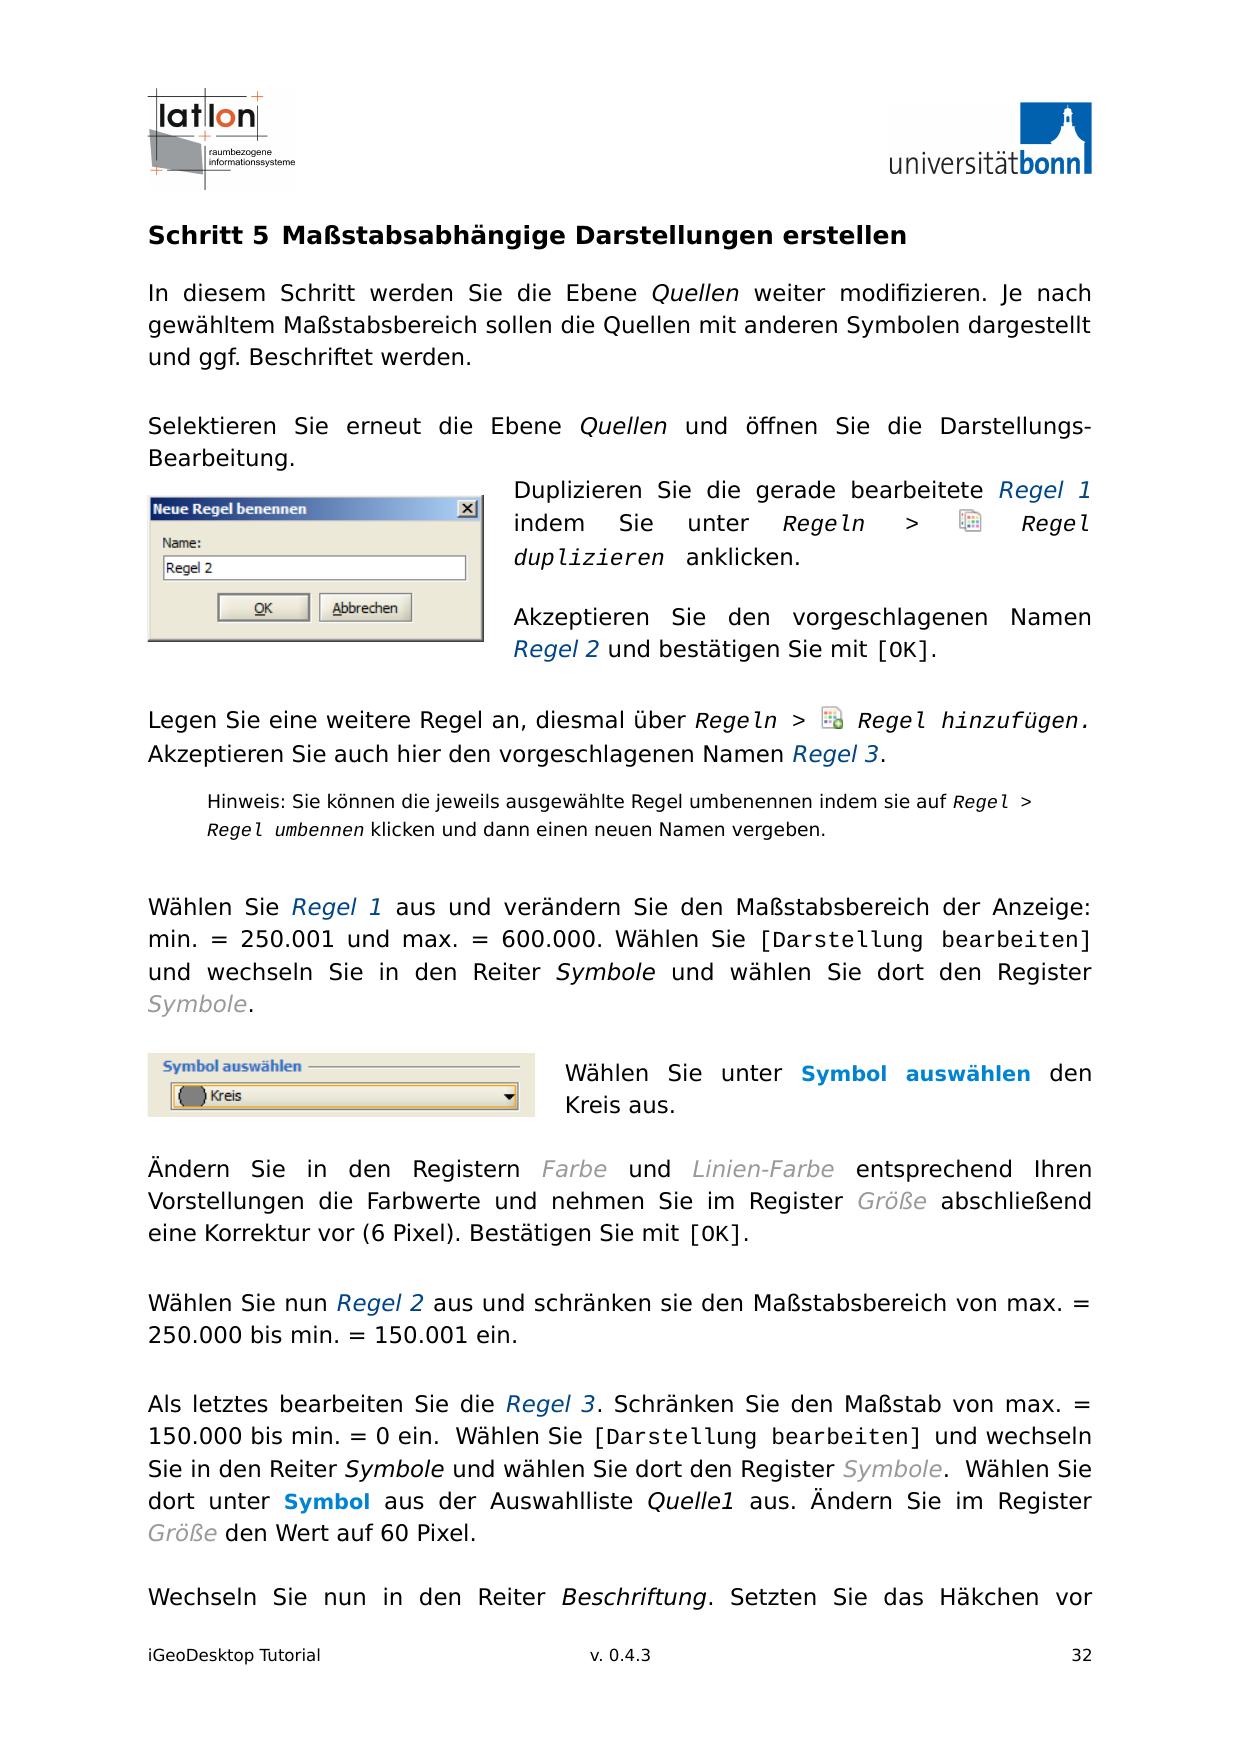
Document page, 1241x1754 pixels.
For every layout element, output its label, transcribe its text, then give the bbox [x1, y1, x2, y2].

text Selektieren Sie erneut die Ebene Quellen und öffnen Sie die Darstellungs-Bearbeitung. Duplizieren Sie die gerade bearbeitete Regel 1 indem Sie unter Regeln > Regel duplizieren anklicken. Akzeptieren Sie den vorgeschlagenen Namen Regel 2 und bestätigen Sie mit [OK]. [148, 413, 1092, 664]
text Hinweis: Sie können die jeweils ausgewählte Regel umbenennen indem sie auf Regel > Regel umbennen klicken und dann einen neuen Namen vergeben. [207, 791, 1033, 842]
subtitle Maßstabsabhängige Darstellungen erstellen [148, 221, 1092, 251]
text Legen Sie eine weitere Regel an, diesmal über Regeln > Regel hinzufügen. Akzeptieren Sie auch hier den vorgeschlagenen Namen Regel 3. [148, 706, 1092, 767]
picture [147, 88, 295, 190]
picture [147, 495, 484, 642]
picture [959, 509, 982, 532]
text Wählen Sie nun Regel 2 aus und schränken sie den Maßstabsbereich von max. = 250.000 bis min. = 150.001 ein. [148, 1290, 1092, 1349]
picture [889, 102, 1093, 174]
picture [820, 706, 843, 729]
text Wählen Sie Regel 1 aus und verändern Sie den Maßstabsbereich der Anzeige: min. = 250.001 und max. = 600.000. Wählen Sie [Darstellung bearbeiten] und wechseln Sie in den Reiter Symbole und wählen Sie dort den Register Symbole. [148, 894, 1092, 1018]
text In diesem Schritt werden Sie die Ebene Quellen weiter modifizieren. Je nach gewähltem Maßstabsbereich sollen die Quellen mit anderen Symbolen dargestellt und ggf. Beschriftet werden. [148, 281, 1092, 371]
picture [147, 1053, 536, 1117]
text Als letztes bearbeiten Sie die Regel 3. Schränken Sie den Maßstab von max. = 150.000 bis min. = 0 ein. Wählen Sie [Darstellung bearbeiten] und wechseln Sie in den Reiter Symbole und wählen Sie dort den Register Symbole. Wählen Sie dort unter Symbol aus der Auswahlliste Quelle1 aus. Ändern Sie im Register Größe den Wert auf 60 Pixel. Wechseln Sie nun in den Reiter Beschriftung. Setzten Sie das Häkchen vor [148, 1391, 1092, 1611]
text Wählen Sie unter Symbol auswählen den Kreis aus. Ändern Sie in den Registern Farbe und Linien-Farbe entsprechend Ihren Vorstellungen die Farbwerte und nehmen Sie im Register Größe abschließend eine Korrektur vor (6 Pixel). Bestätigen Sie mit [OK]. [148, 1060, 1092, 1248]
